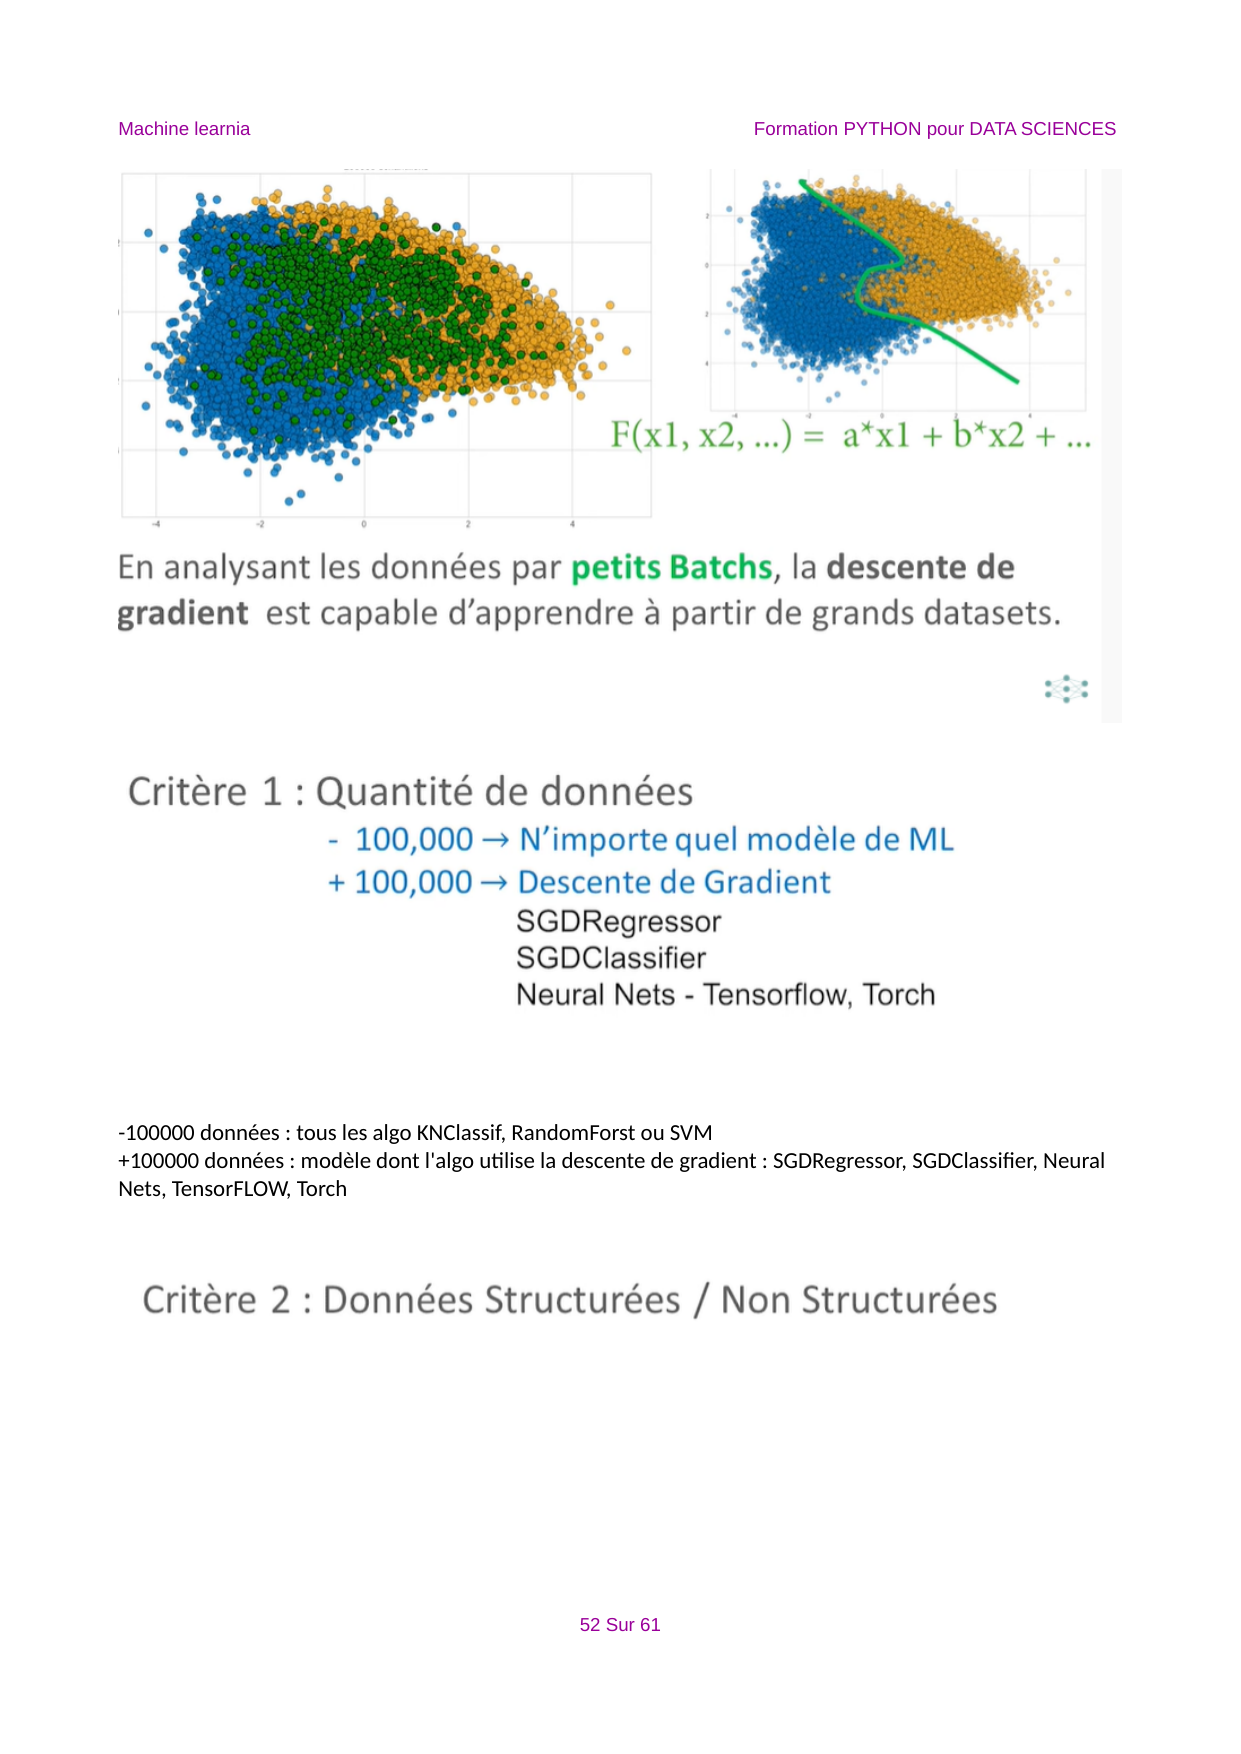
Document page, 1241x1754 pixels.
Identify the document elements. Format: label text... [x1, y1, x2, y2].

picture [118, 751, 1122, 1062]
picture [118, 169, 1122, 723]
text +100000 données : modèle dont l'algo utilise la descente de gradient : SGDRegressor, SGDClassifier, Neural Nets, TensorFLOW, Torch [118, 1146, 1122, 1202]
picture [118, 1229, 1122, 1415]
text -100000 données : tous les algo KNClassif, RandomForst ou SVM [118, 1118, 1122, 1146]
